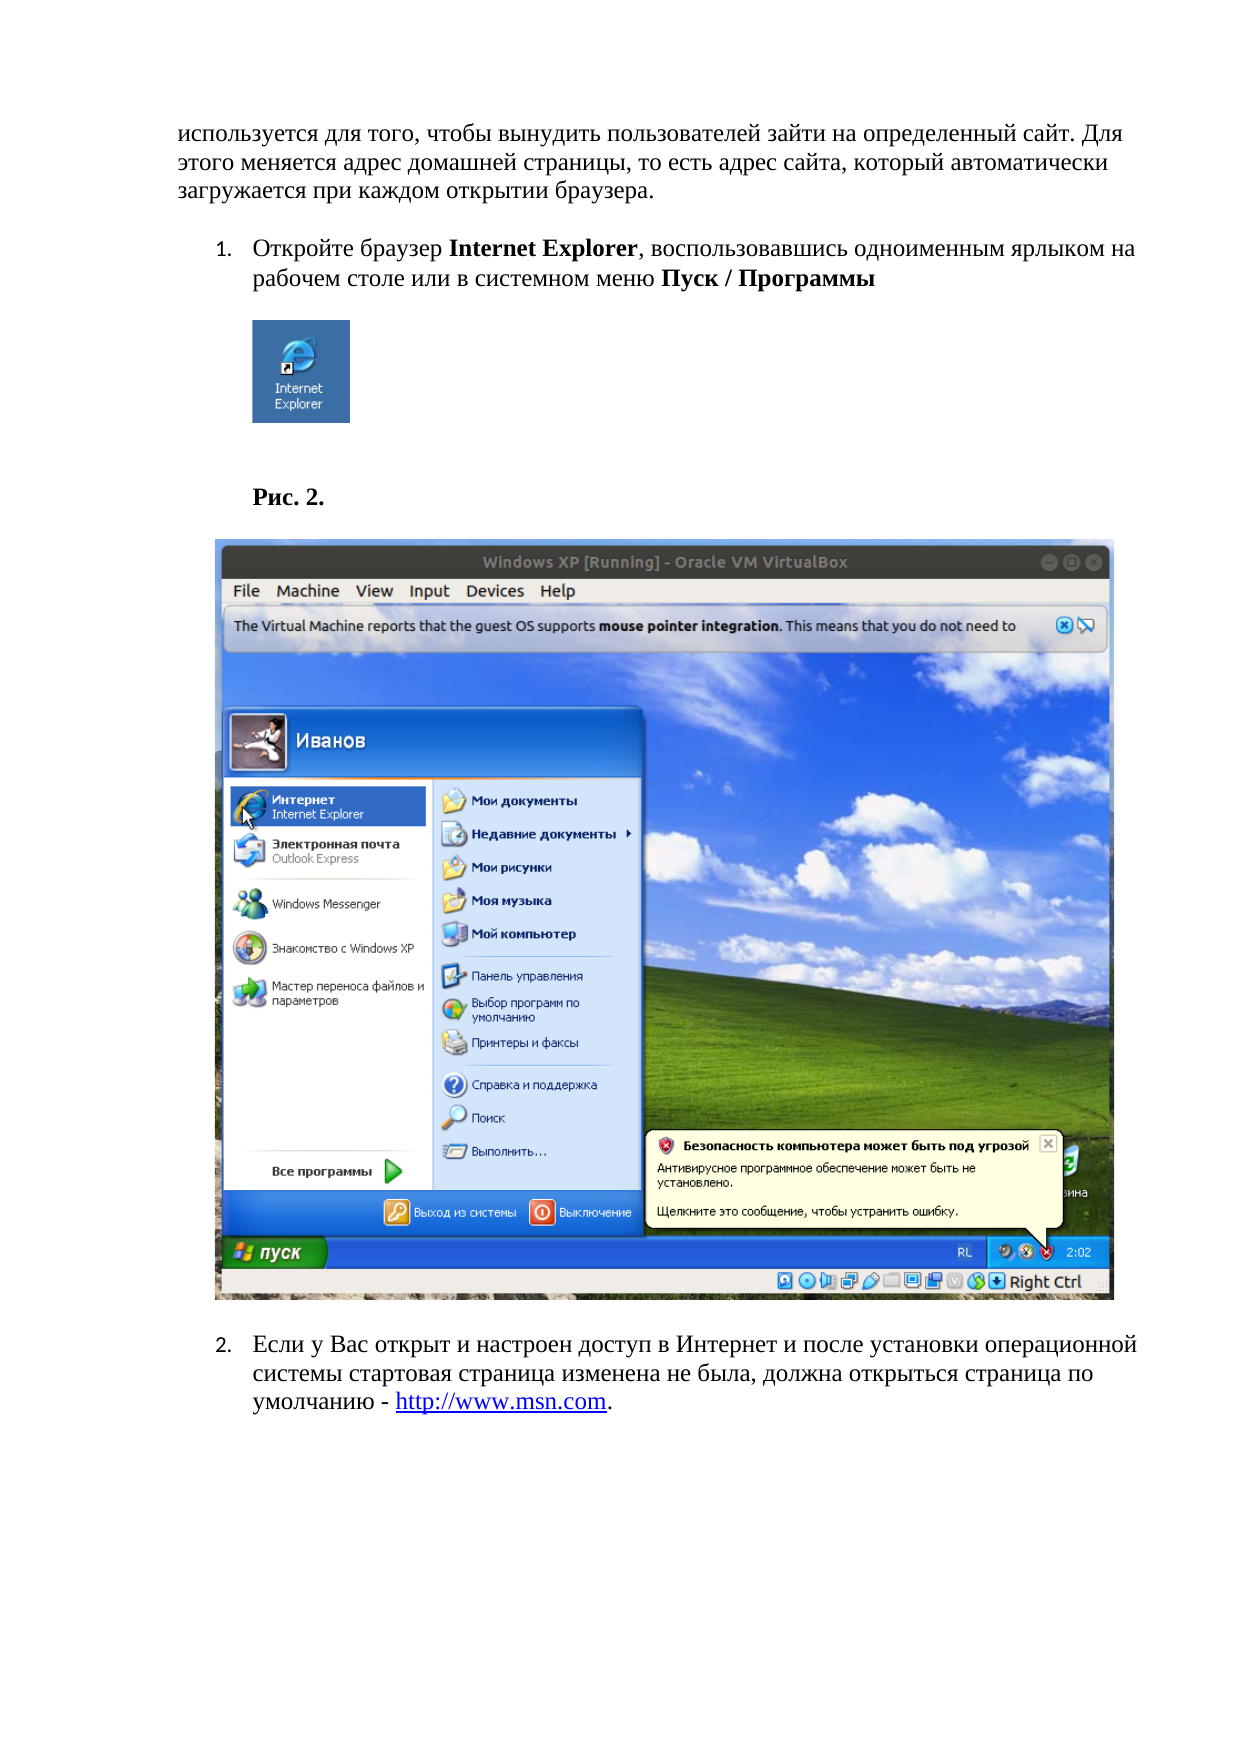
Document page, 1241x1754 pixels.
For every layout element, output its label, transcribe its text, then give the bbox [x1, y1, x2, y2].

list Откройте браузер Internet Explorer, воспользовавшись одноименным ярлыком на рабочем столе или в системном меню Пуск / Программы [215, 233, 1152, 291]
list Если у Вас открыт и настроен доступ в Интернет и после установки операционной системы стартовая страница изменена не была, должна открыться страница по умолчанию - http://www.msn.com. [215, 539, 1152, 1415]
text Рис. 2. [252, 453, 1152, 510]
picture [214, 539, 1115, 1300]
picture [252, 320, 350, 423]
text используется для того, чтобы вынудить пользователей зайти на определенный сайт. Для этого меняется адрес домашней страницы, то есть адрес сайта, который автоматически загружается при каждом открытии браузера. [177, 118, 1152, 204]
